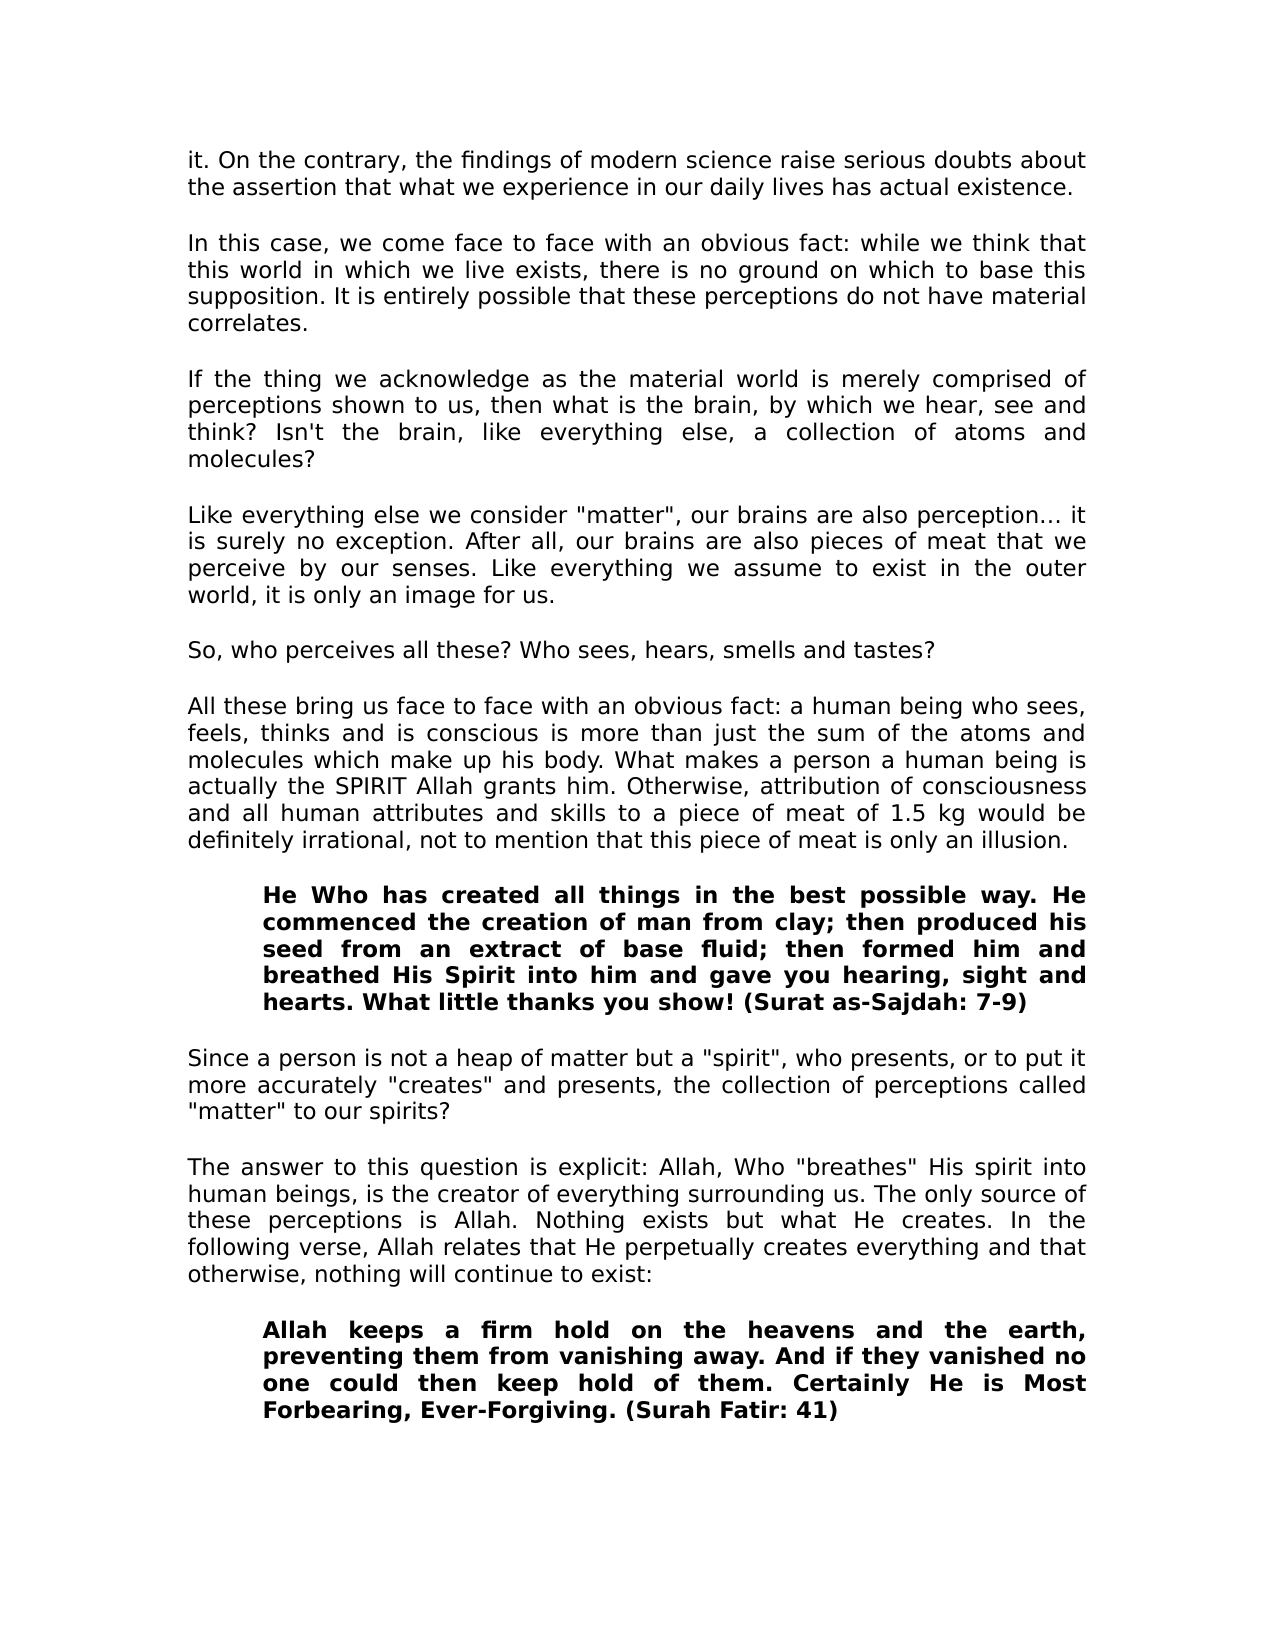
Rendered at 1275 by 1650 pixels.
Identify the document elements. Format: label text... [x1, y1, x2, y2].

text All these bring us face to face with an obvious fact: a human being who sees, feels, thinks and is conscious is more than just the sum of the atoms and molecules which make up his body. What makes a person a human being is actually the SPIRIT Allah grants him. Otherwise, attribution of consciousness and all human attributes and skills to a piece of meat of 1.5 kg would be definitely irrational, not to mention that this piece of meat is only an illusion. [187, 693, 1088, 853]
text He Who has created all things in the best possible way. He commenced the creation of man from clay; then produced his seed from an extract of base fluid; then formed him and breathed His Spirit into him and gave you hearing, sight and hearts. What little thanks you show! (Surat as-Sajdah: 7-9) [262, 883, 1088, 1016]
text Allah keeps a firm hold on the heavens and the earth, preventing them from vanishing away. And if they vanished no one could then keep hold of them. Certainly He is Most Forbearing, Ever-Forgiving. (Surah Fatir: 41) [262, 1317, 1088, 1423]
text In this case, we come face to face with an obvious fact: while we think that this world in which we live exists, there is no ground on which to base this supposition. It is entirely possible that these perceptions do not have material correlates. [187, 230, 1088, 337]
text So, who perceives all these? Who sees, hears, smells and tastes? [187, 638, 1088, 664]
text Like everything else we consider "matter", our brains are also perception… it is surely no exception. After all, our brains are also pieces of meat that we perceive by our senses. Like everything we assume to exist in the outer world, it is only an image for us. [187, 502, 1088, 608]
text Since a person is not a heap of matter but a "spirit", who presents, or to put it more accurately "creates" and presents, the collection of perceptions called "matter" to our spirits? [187, 1045, 1088, 1125]
text it. On the contrary, the findings of modern science raise serious doubts about the assertion that what we experience in our daily lives has actual existence. [187, 148, 1088, 201]
text If the thing we acknowledge as the material world is merely comprised of perceptions shown to us, then what is the brain, by which we hear, see and think? Isn't the brain, like everything else, a collection of atoms and molecules? [187, 366, 1088, 473]
text The answer to this question is explicit: Allah, Who "breathes" His spirit into human beings, is the creator of everything surrounding us. The only source of these perceptions is Allah. Nothing exists but what He creates. In the following verse, Allah relates that He perpetually creates everything and that otherwise, nothing will continue to exist: [187, 1154, 1088, 1288]
